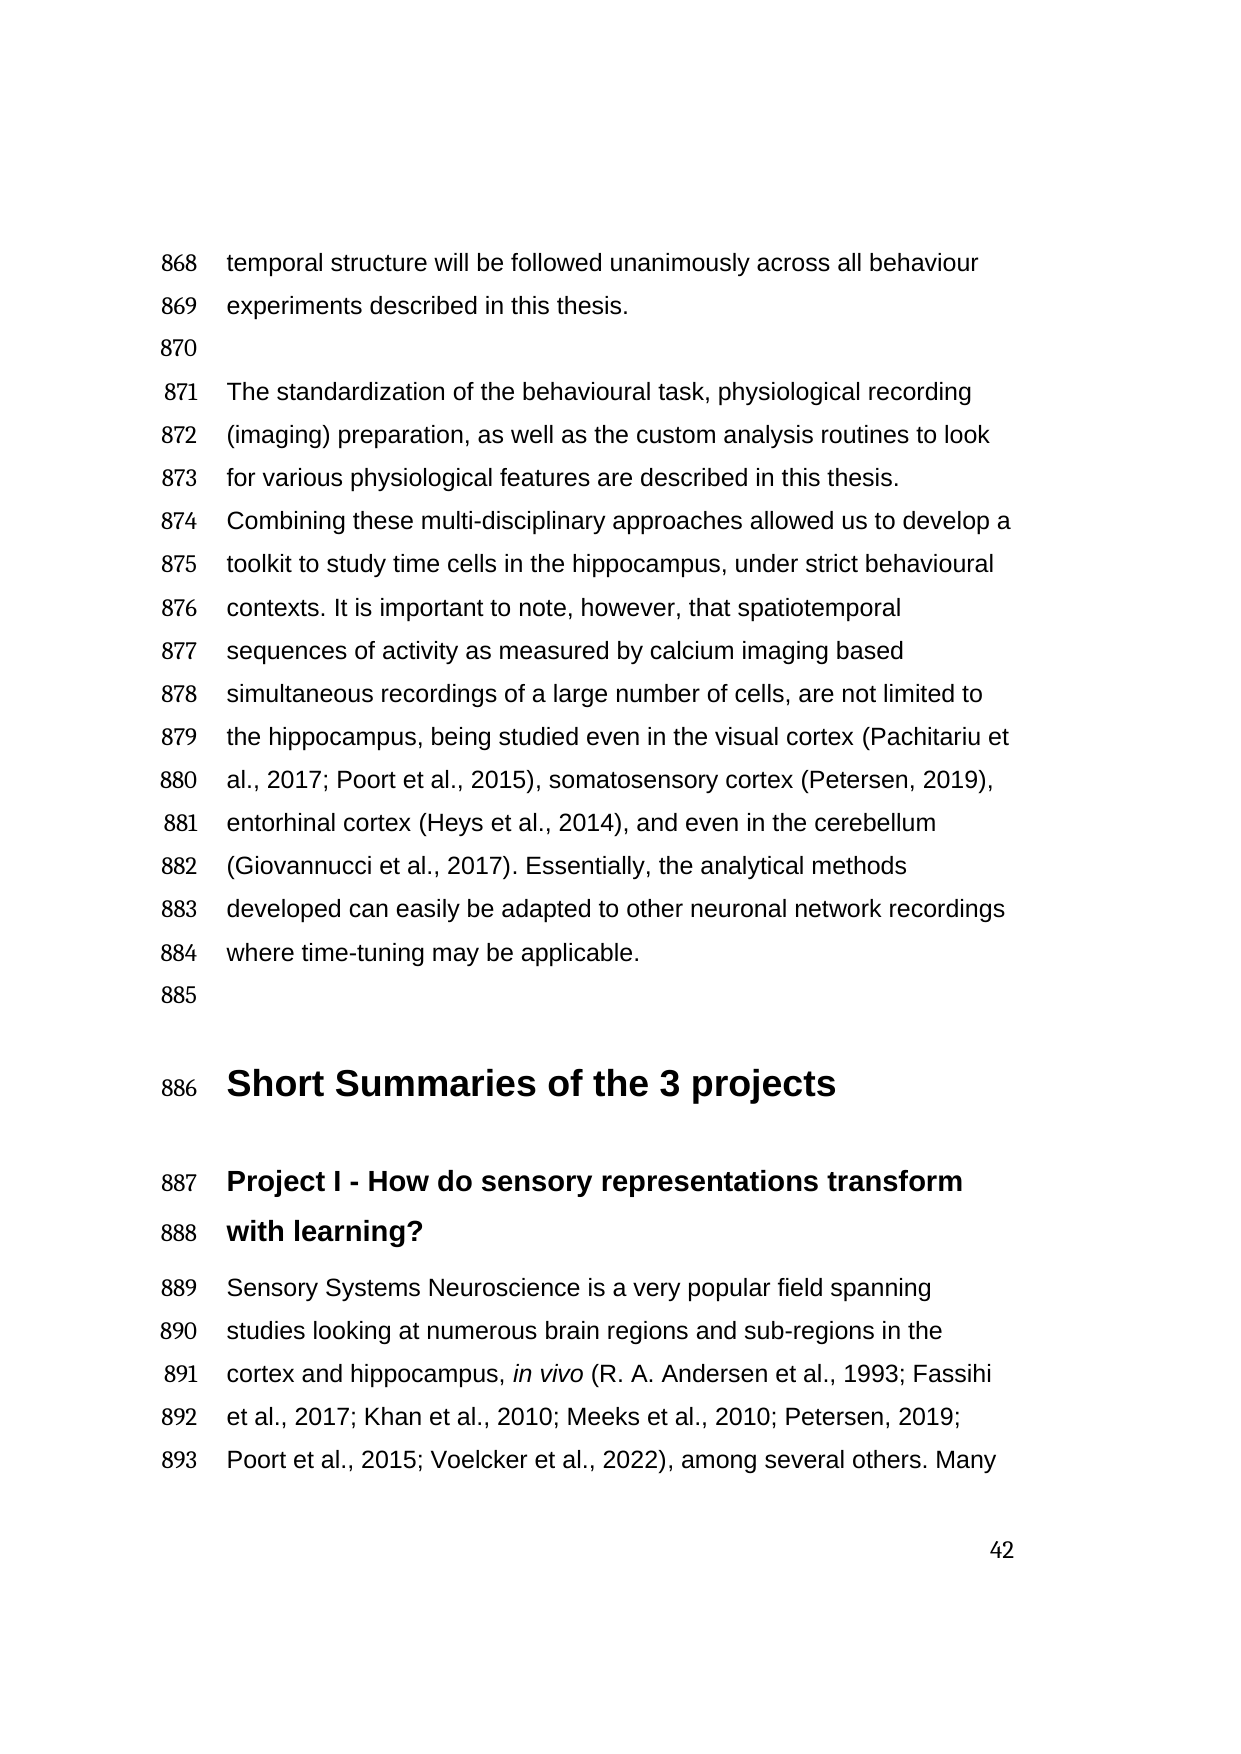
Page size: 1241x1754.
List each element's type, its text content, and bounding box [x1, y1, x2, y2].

text temporal structure will be followed unanimously across all behaviour experiments described in this thesis. [226, 248, 1014, 319]
text Sensory Systems Neuroscience is a very popular field spanning studies looking at numerous brain regions and sub-regions in the cortex and hippocampus, in vivo (R. A. Andersen et al., 1993; Fassihi et al., 2017; Khan et al., 2010; Meeks et al., 2010; Petersen, 2019; Poort et al., 2015; Voelcker et al., 2022)⁠, among several others. Many [226, 1272, 1014, 1474]
text The standardization of the behavioural task, physiological recording (imaging) preparation, as well as the custom analysis routines to look for various physiological features are described in this thesis. Combining these multi-disciplinary approaches allowed us to develop a toolkit to study time cells in the hippocampus, under strict behavioural contexts. It is important to note, however, that spatiotemporal sequences of activity as measured by calcium imaging based simultaneous recordings of a large number of cells, are not limited to the hippocampus, being studied even in the visual cortex (Pachitariu et al., 2017; Poort et al., 2015)⁠, somatosensory cortex (Petersen, 2019)⁠, entorhinal cortex (Heys et al., 2014)⁠, and even in the cerebellum (Giovannucci et al., 2017)⁠. Essentially, the analytical methods developed can easily be adapted to other neuronal network recordings where time-tuning may be applicable. [226, 377, 1014, 966]
subtitle Project I - How do sensory representations transform with learning? [226, 1163, 1014, 1247]
subtitle Short Summaries of the 3 projects [226, 1061, 1014, 1104]
